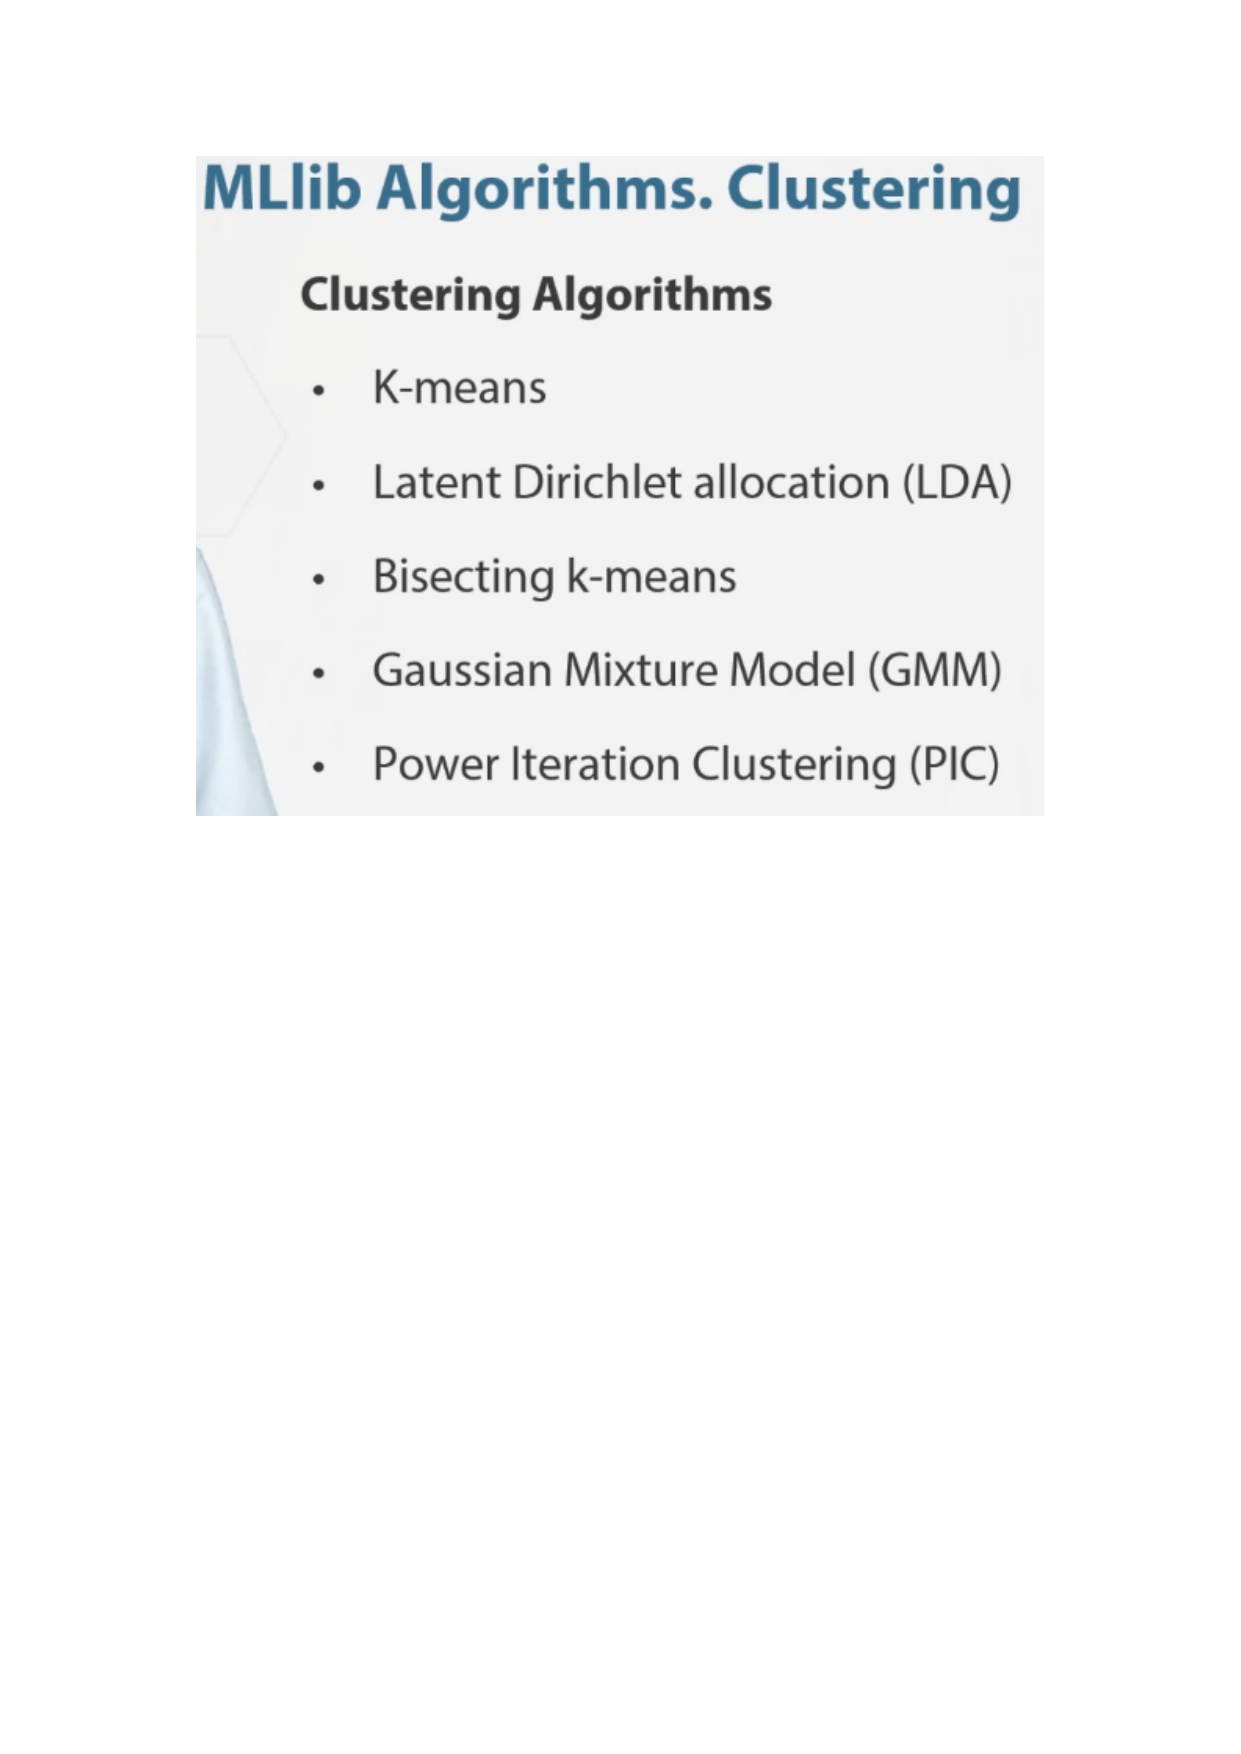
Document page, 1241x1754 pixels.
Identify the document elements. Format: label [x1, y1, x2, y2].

picture [196, 156, 1045, 816]
